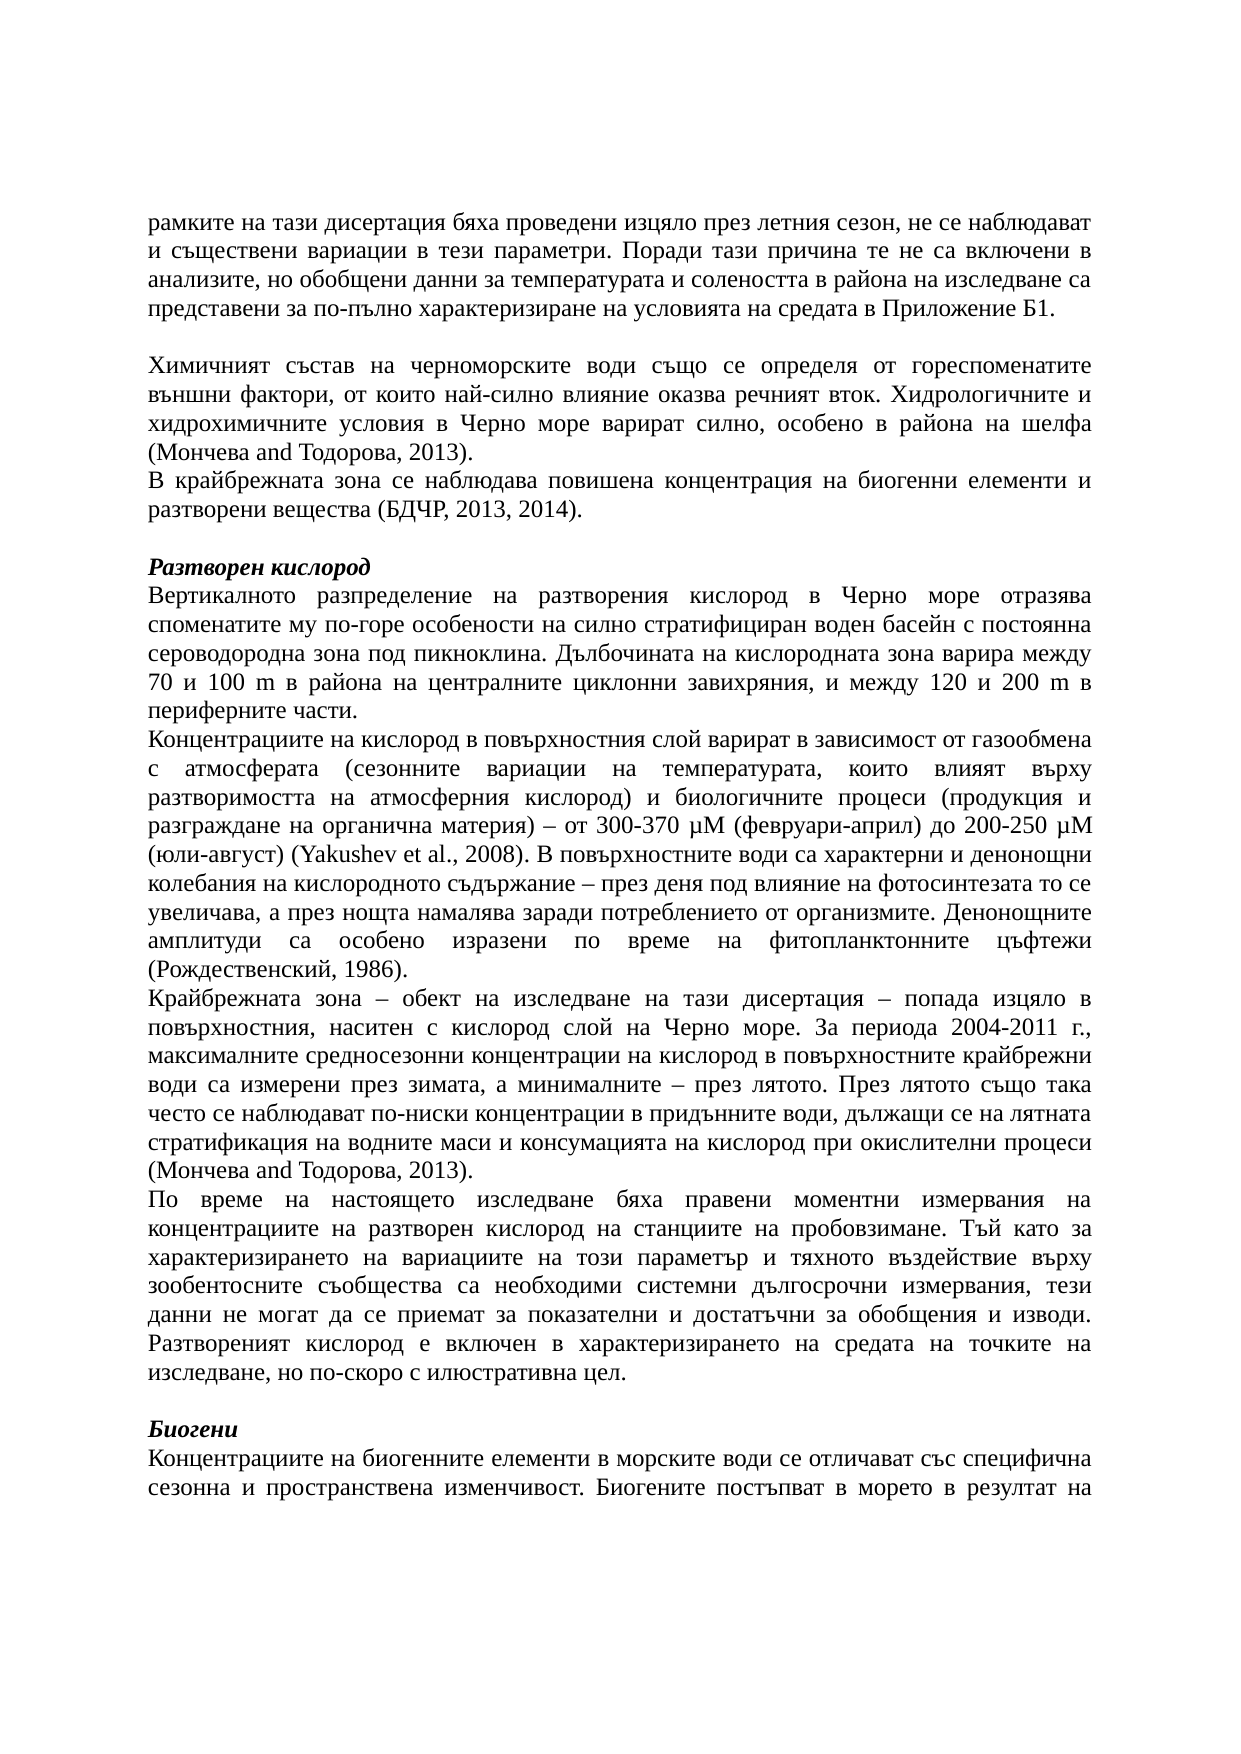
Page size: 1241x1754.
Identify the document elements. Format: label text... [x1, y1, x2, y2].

text В крайбрежната зона се наблюдава повишена концентрация на биогенни елементи и разтворени вещества (БДЧР, 2013, 2014). [148, 465, 1093, 523]
text рамките на тази дисертация бяха проведени изцяло през летния сезон, не се наблюдават и съществени вариации в тези параметри. Поради тази причина те не са включени в анализите, но обобщени данни за температурата и солеността в района на изследване са представени за по-пълно характеризиране на условията на средата в Приложение Б1. [148, 207, 1093, 322]
text Биогени [148, 1414, 1093, 1443]
text Химичният състав на черноморските води също се определя от гореспоменатите външни фактори, от които най-силно влияние оказва речният вток. Хидрологичните и хидрохимичните условия в Черно море варират силно, особено в района на шелфа (Мончева and Тодорова, 2013). [148, 350, 1093, 465]
text Вертикалното разпределение на разтворения кислород в Черно море отразява споменатите му по-горе особености на силно стратифициран воден басейн с постоянна сероводородна зона под пикноклина. Дълбочината на кислородната зона варира между 70 и 100 m в района на централните циклонни завихряния, и между 120 и 200 m в периферните части. [148, 580, 1093, 724]
text Разтворен кислород [148, 552, 1093, 580]
text Концентрациите на кислород в повърхностния слой варират в зависимост от газообмена с атмосферата (сезонните вариации на температурата, които влияят върху разтворимостта на атмосферния кислород) и биологичните процеси (продукция и разграждане на органична материя) – от 300-370 µM (февруари-април) до 200-250 µM (юли-август) (Yakushev et al., 2008). В повърхностните води са характерни и денонощни колебания на кислородното съдържание – през деня под влияние на фотосинтезата то се увеличава, а през нощта намалява заради потреблението от организмите. Денонощните амплитуди са особено изразени по време на фитопланктонните цъфтежи (Рождественский, 1986). [148, 724, 1093, 983]
text По време на настоящето изследване бяха правени моментни измервания на концентрациите на разтворен кислород на станциите на пробовзимане. Тъй като за характеризирането на вариациите на този параметър и тяхното въздействие върху зообентосните съобщества са необходими системни дългосрочни измервания, тези данни не могат да се приемат за показателни и достатъчни за обобщения и изводи. Разтвореният кислород е включен в характеризирането на средата на точките на изследване, но по-скоро с илюстративна цел. [148, 1184, 1093, 1385]
text Крайбрежната зона – обект на изследване на тази дисертация – попада изцяло в повърхностния, наситен с кислород слой на Черно море. За периода 2004-2011 г., максималните средносезонни концентрации на кислород в повърхностните крайбрежни води са измерени през зимата, а минималните – през лятото. През лятото също така често се наблюдават по-ниски концентрации в придънните води, дължащи се на лятната стратификация на водните маси и консумацията на кислород при окислителни процеси (Мончева and Тодорова, 2013). [148, 983, 1093, 1184]
text Концентрациите на биогенните елементи в морските води се отличават със специфична сезонна и пространствена изменчивост. Биогените постъпват в морето в резултат на [148, 1443, 1093, 1500]
